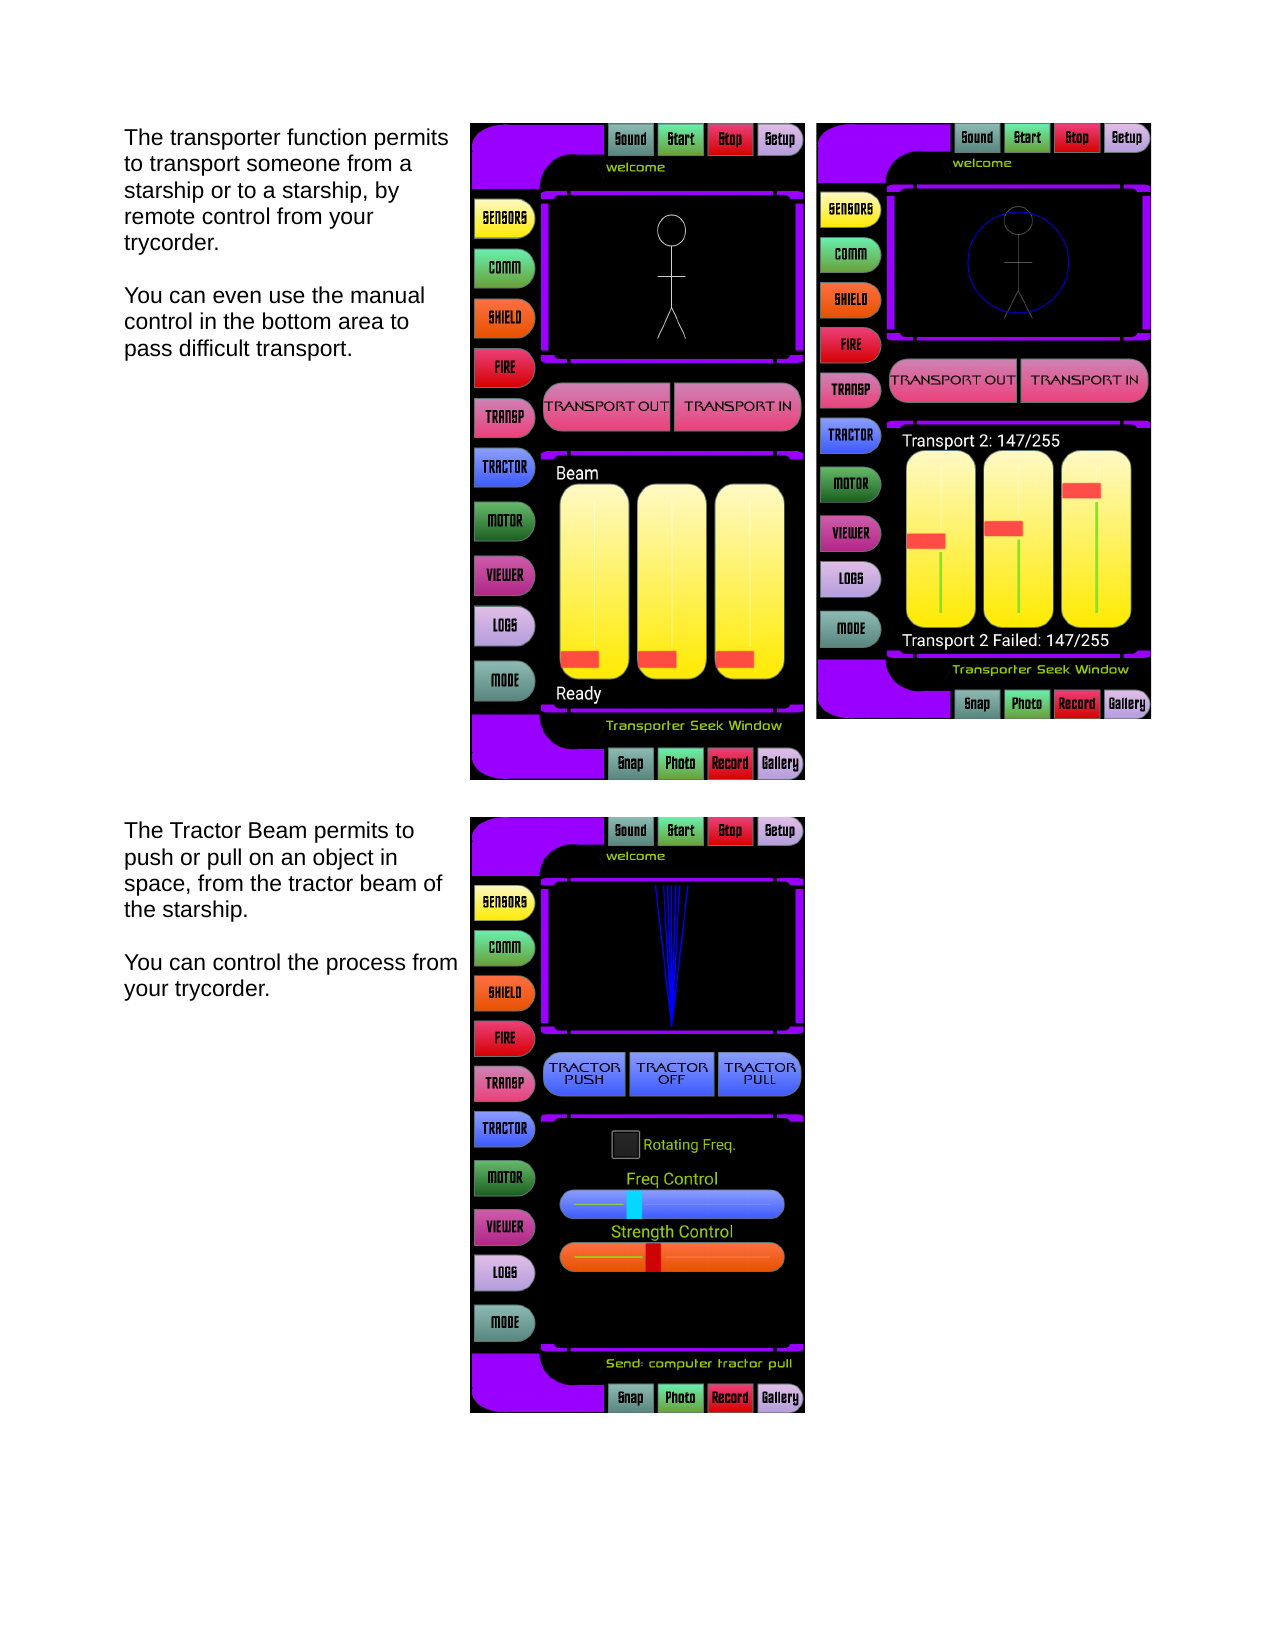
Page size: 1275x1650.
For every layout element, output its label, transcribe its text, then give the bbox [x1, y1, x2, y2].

table_cell [811, 118, 1157, 811]
picture [470, 123, 805, 780]
table_cell The transporter function permits to transport someone from a starship or to a starship, by remote control from your trycorder. You can even use the manual control in the bottom area to pass difficult transport. [118, 118, 464, 811]
picture [816, 123, 1152, 719]
table_cell [464, 811, 811, 1444]
picture [470, 817, 805, 1413]
table_cell [464, 118, 811, 811]
table_cell [811, 811, 1157, 1444]
table_cell The Tractor Beam permits to push or pull on an object in space, from the tractor beam of the starship. You can control the process from your trycorder. [118, 811, 464, 1444]
